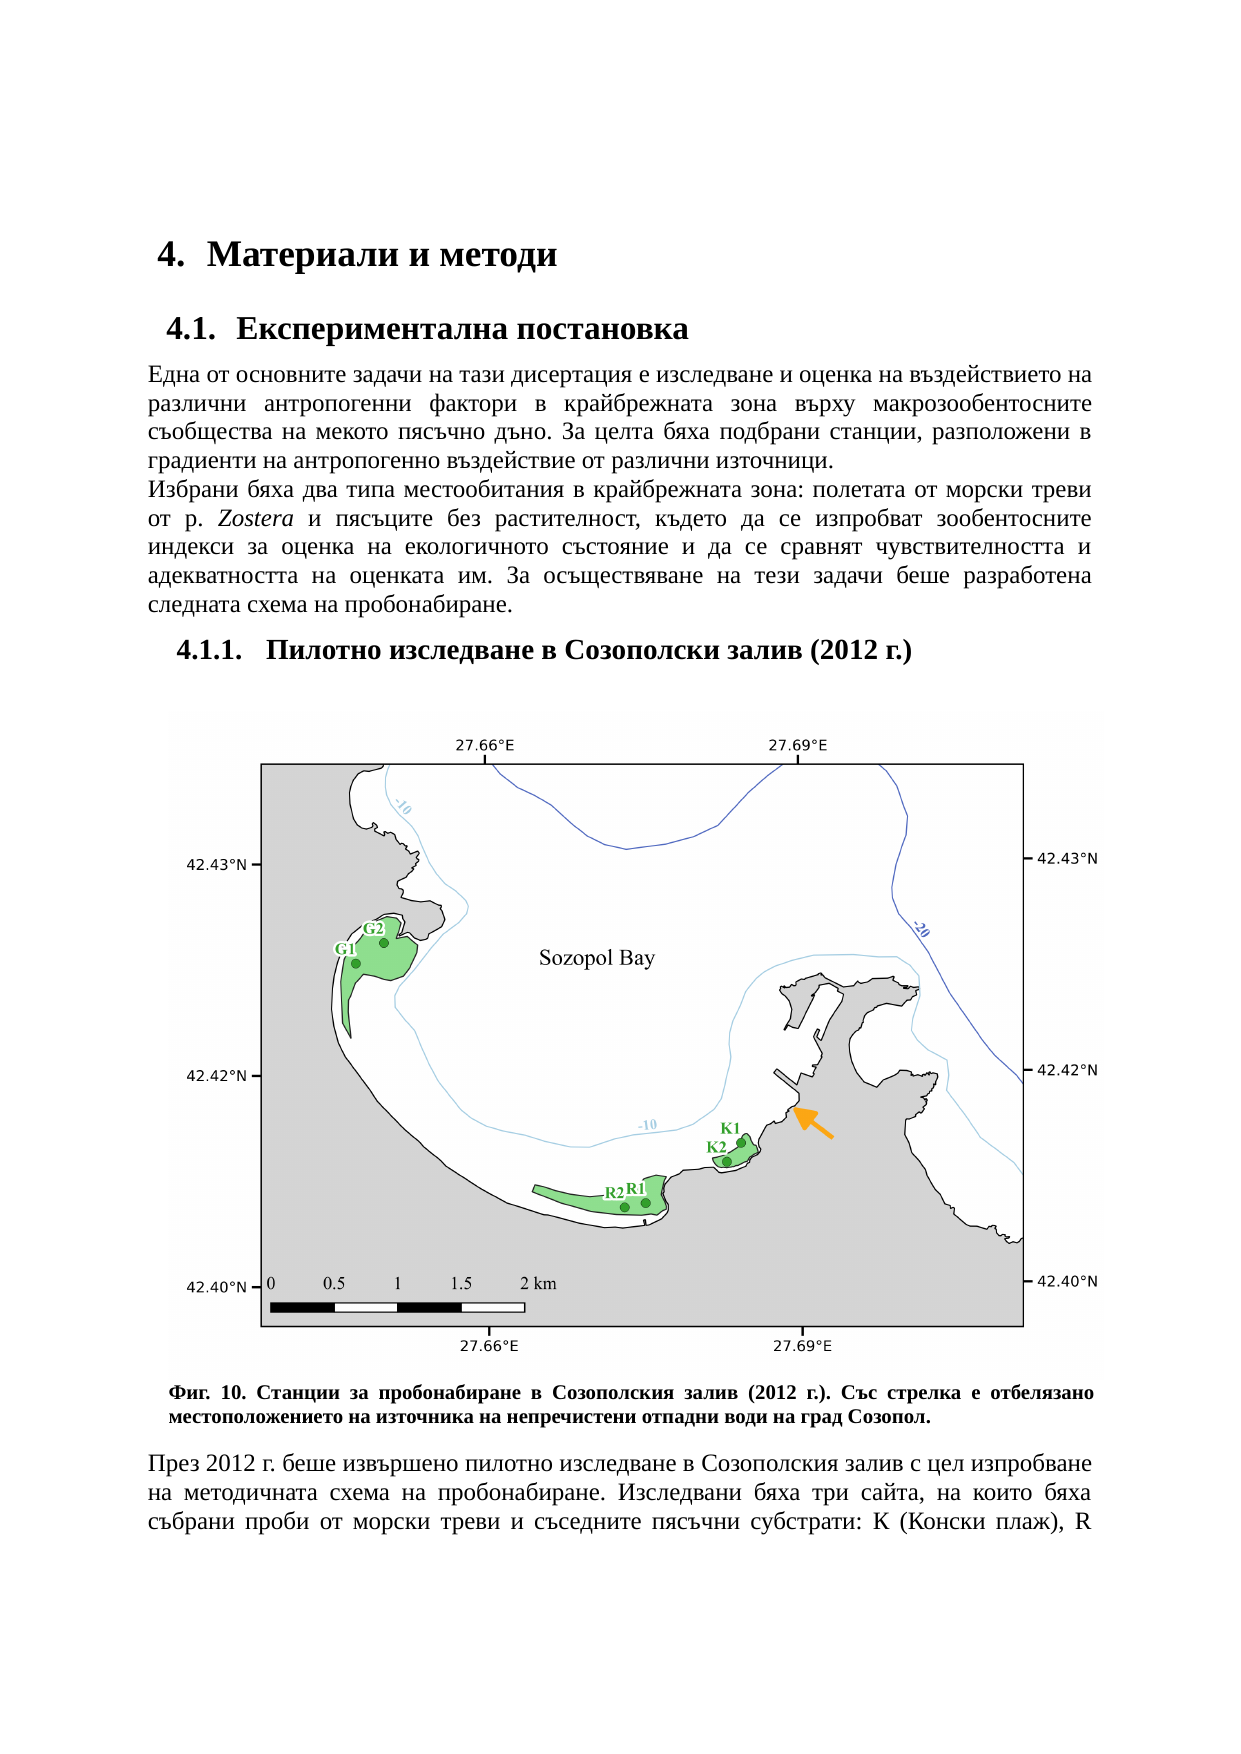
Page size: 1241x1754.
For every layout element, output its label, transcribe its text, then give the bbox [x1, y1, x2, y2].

subtitle Пилотно изследване в Созополски залив (2012 г.) [242, 632, 1093, 666]
text Една от основните задачи на тази дисертация е изследване и оценка на въздействието на различни антропогенни фактори в крайбрежната зона върху макрозообентосните съобщества на мекото пясъчно дъно. За целта бяха подбрани станции, разположени в градиенти на антропогенно въздействие от различни източници. [148, 359, 1093, 474]
picture [168, 711, 1105, 1380]
text Избрани бяха два типа местообитания в крайбрежната зона: полетата от морски треви от р. Zostera и пясъците без растителност, където да се изпробват зообентосните индекси за оценка на екологичното състояние и да се сравнят чувствителността и адекватността на оценката им. За осъществяване на тези задачи беше разработена следната схема на пробонабиране. [148, 474, 1093, 618]
text През 2012 г. беше извършено пилотно изследване в Созополския залив с цел изпробване на методичната схема на пробонабиране. Изследвани бяха три сайта, на които бяха събрани проби от морски треви и съседните пясъчни субстрати: К (Конски плаж), R [148, 1448, 1093, 1535]
subtitle Експериментална постановка [224, 308, 1093, 346]
text Фиг. 10. Станции за пробонабиране в Созополския залив (2012 г.). Със стрелка е отбелязано местоположението на източника на непречистени отпадни води на град Созопол. [168, 1380, 1096, 1428]
subtitle Материали и методи [185, 232, 1093, 275]
